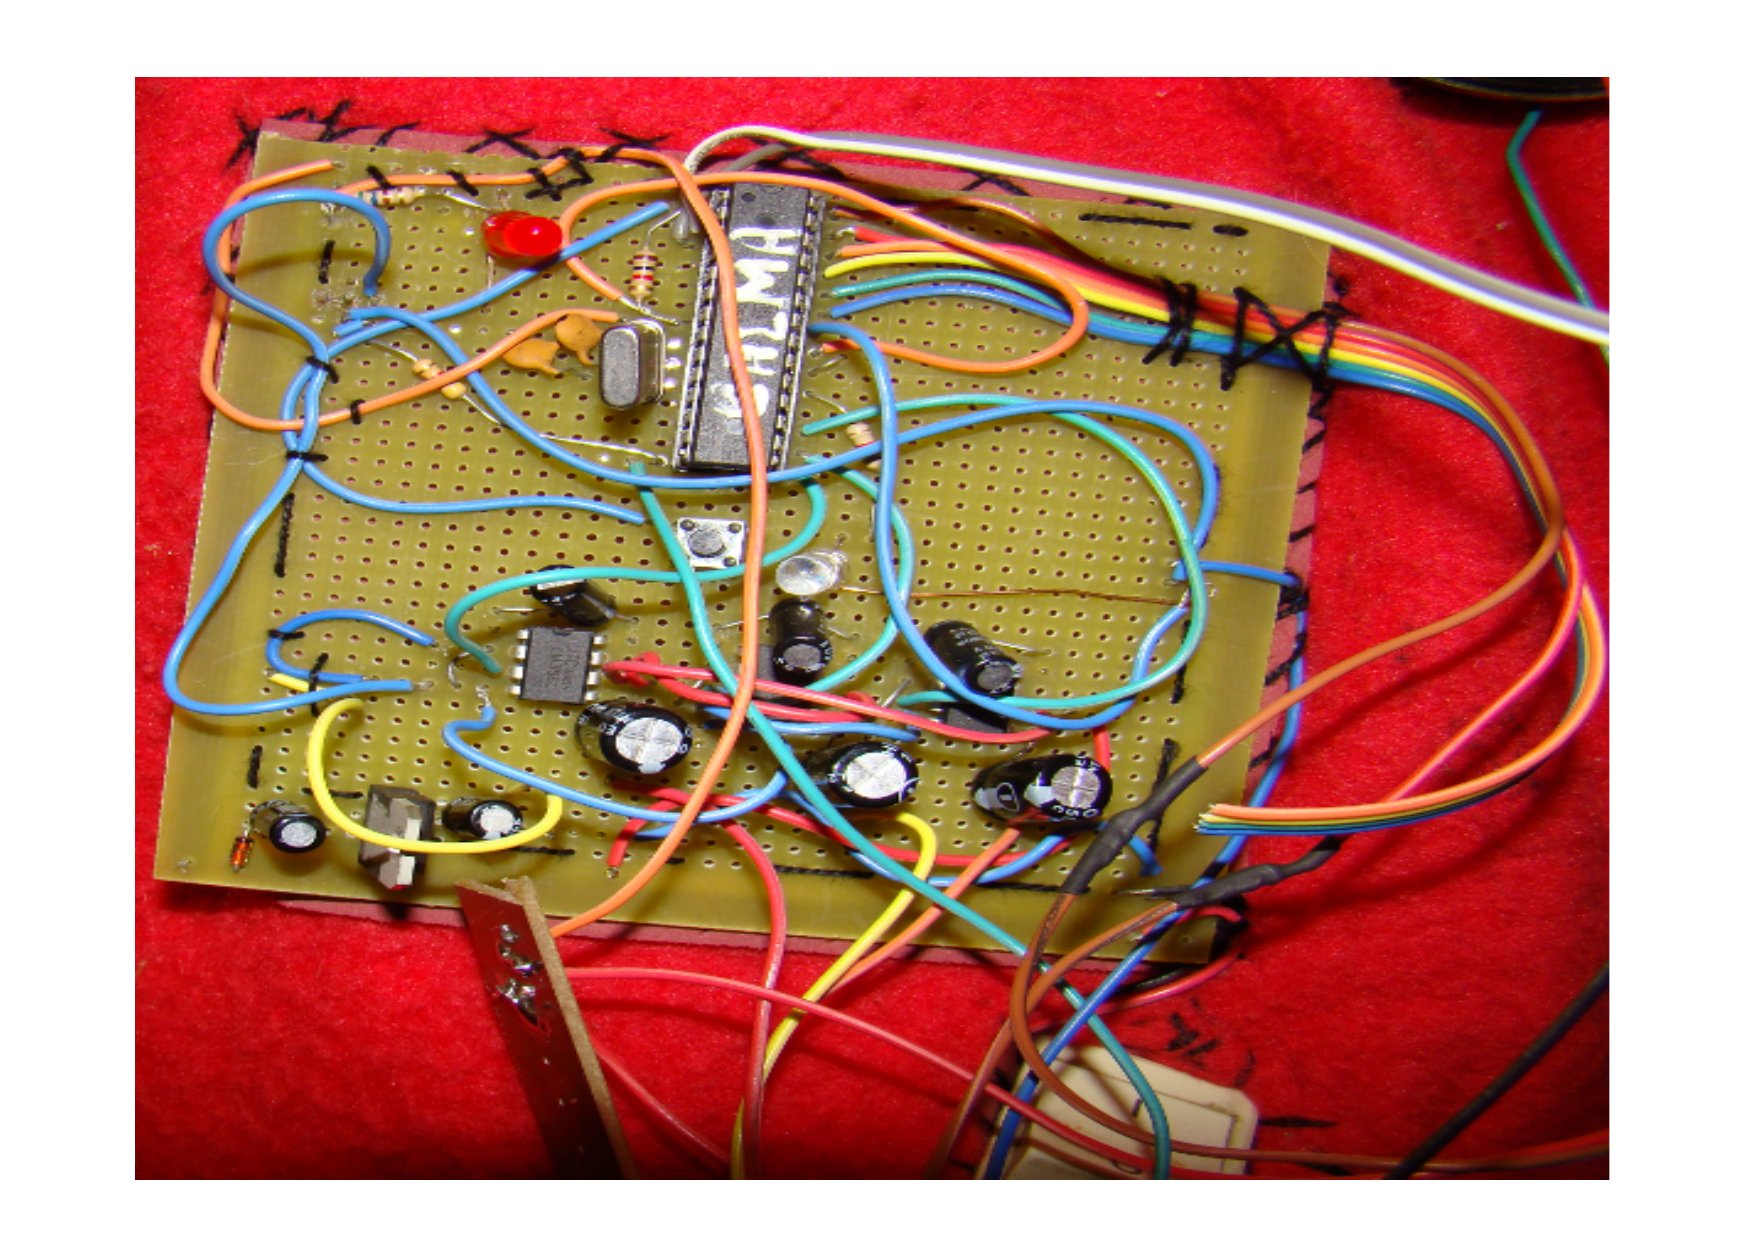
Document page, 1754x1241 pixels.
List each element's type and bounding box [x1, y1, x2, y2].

picture [135, 77, 1610, 1180]
